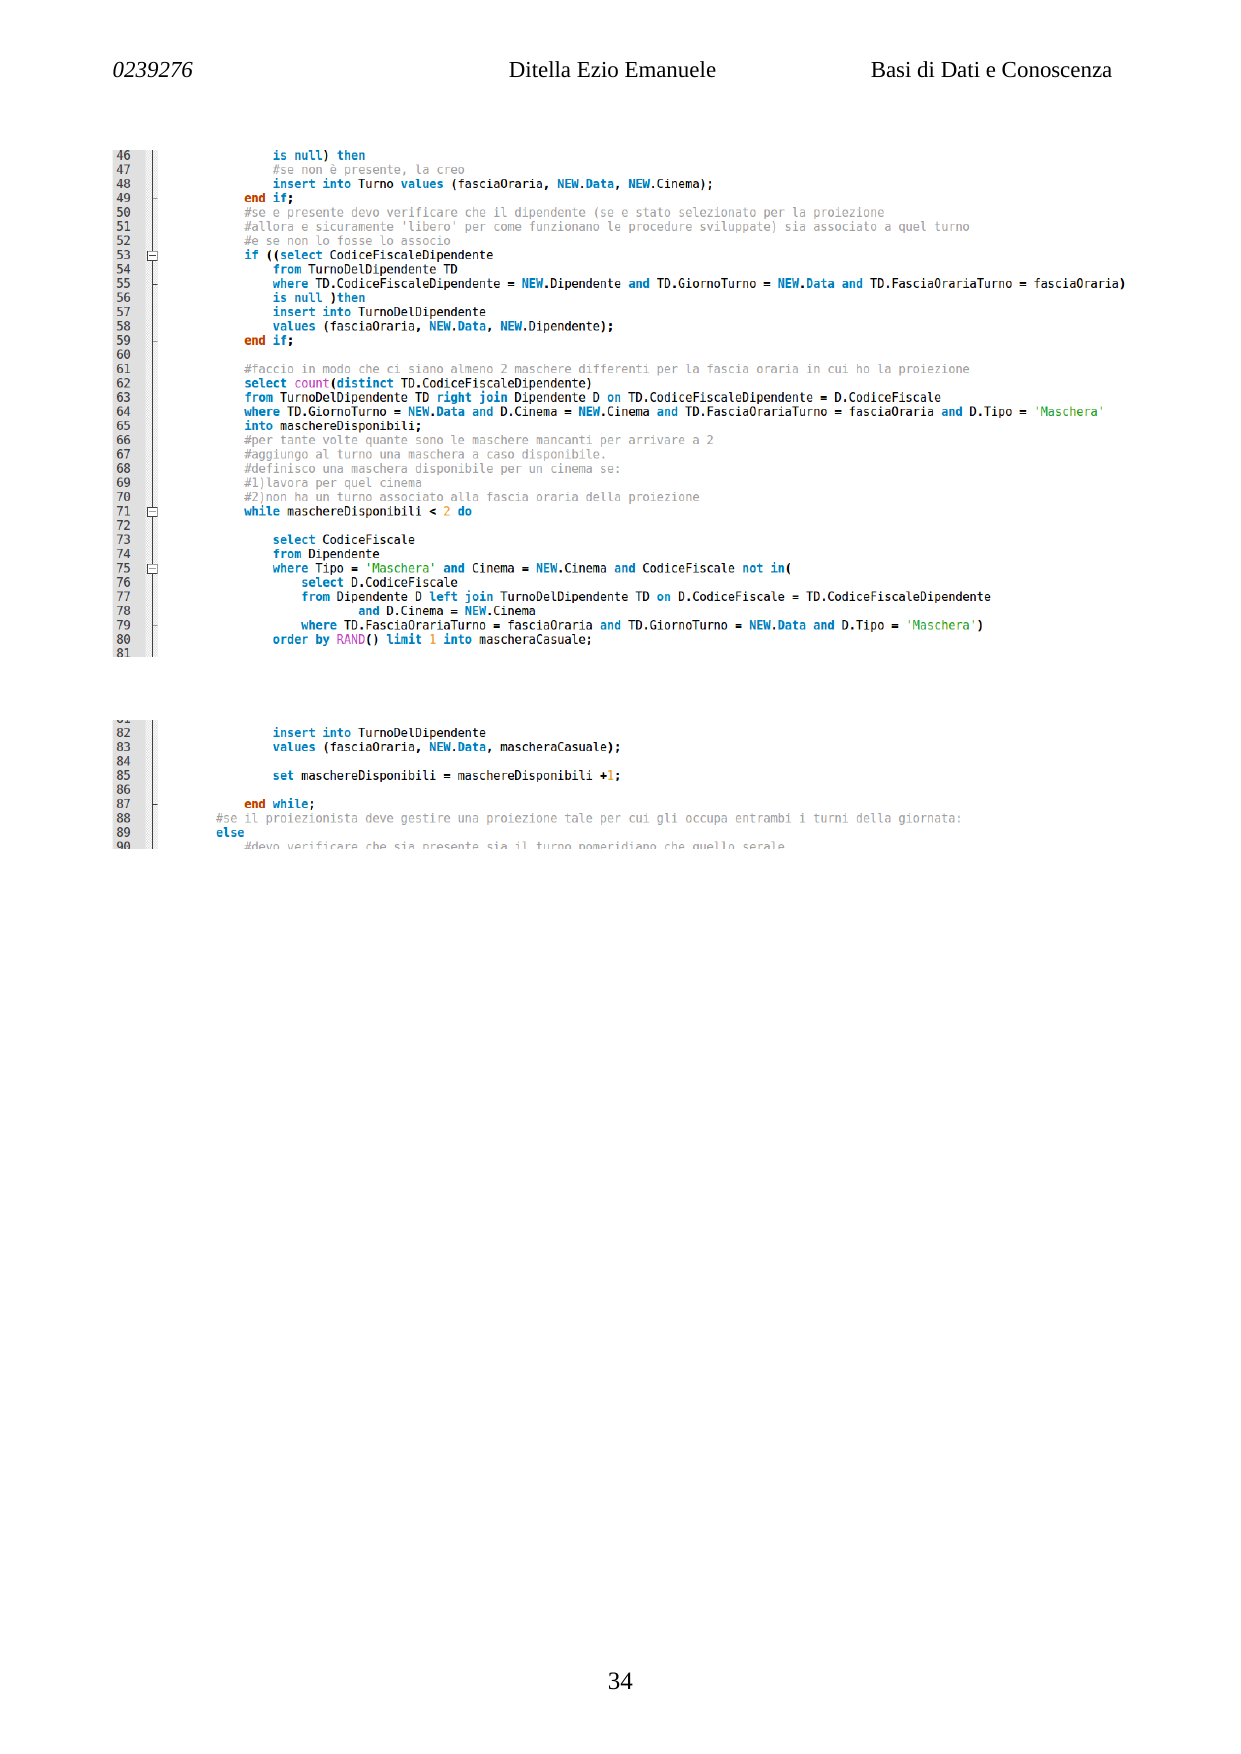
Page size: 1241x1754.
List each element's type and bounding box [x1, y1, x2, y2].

picture [112, 150, 1128, 657]
